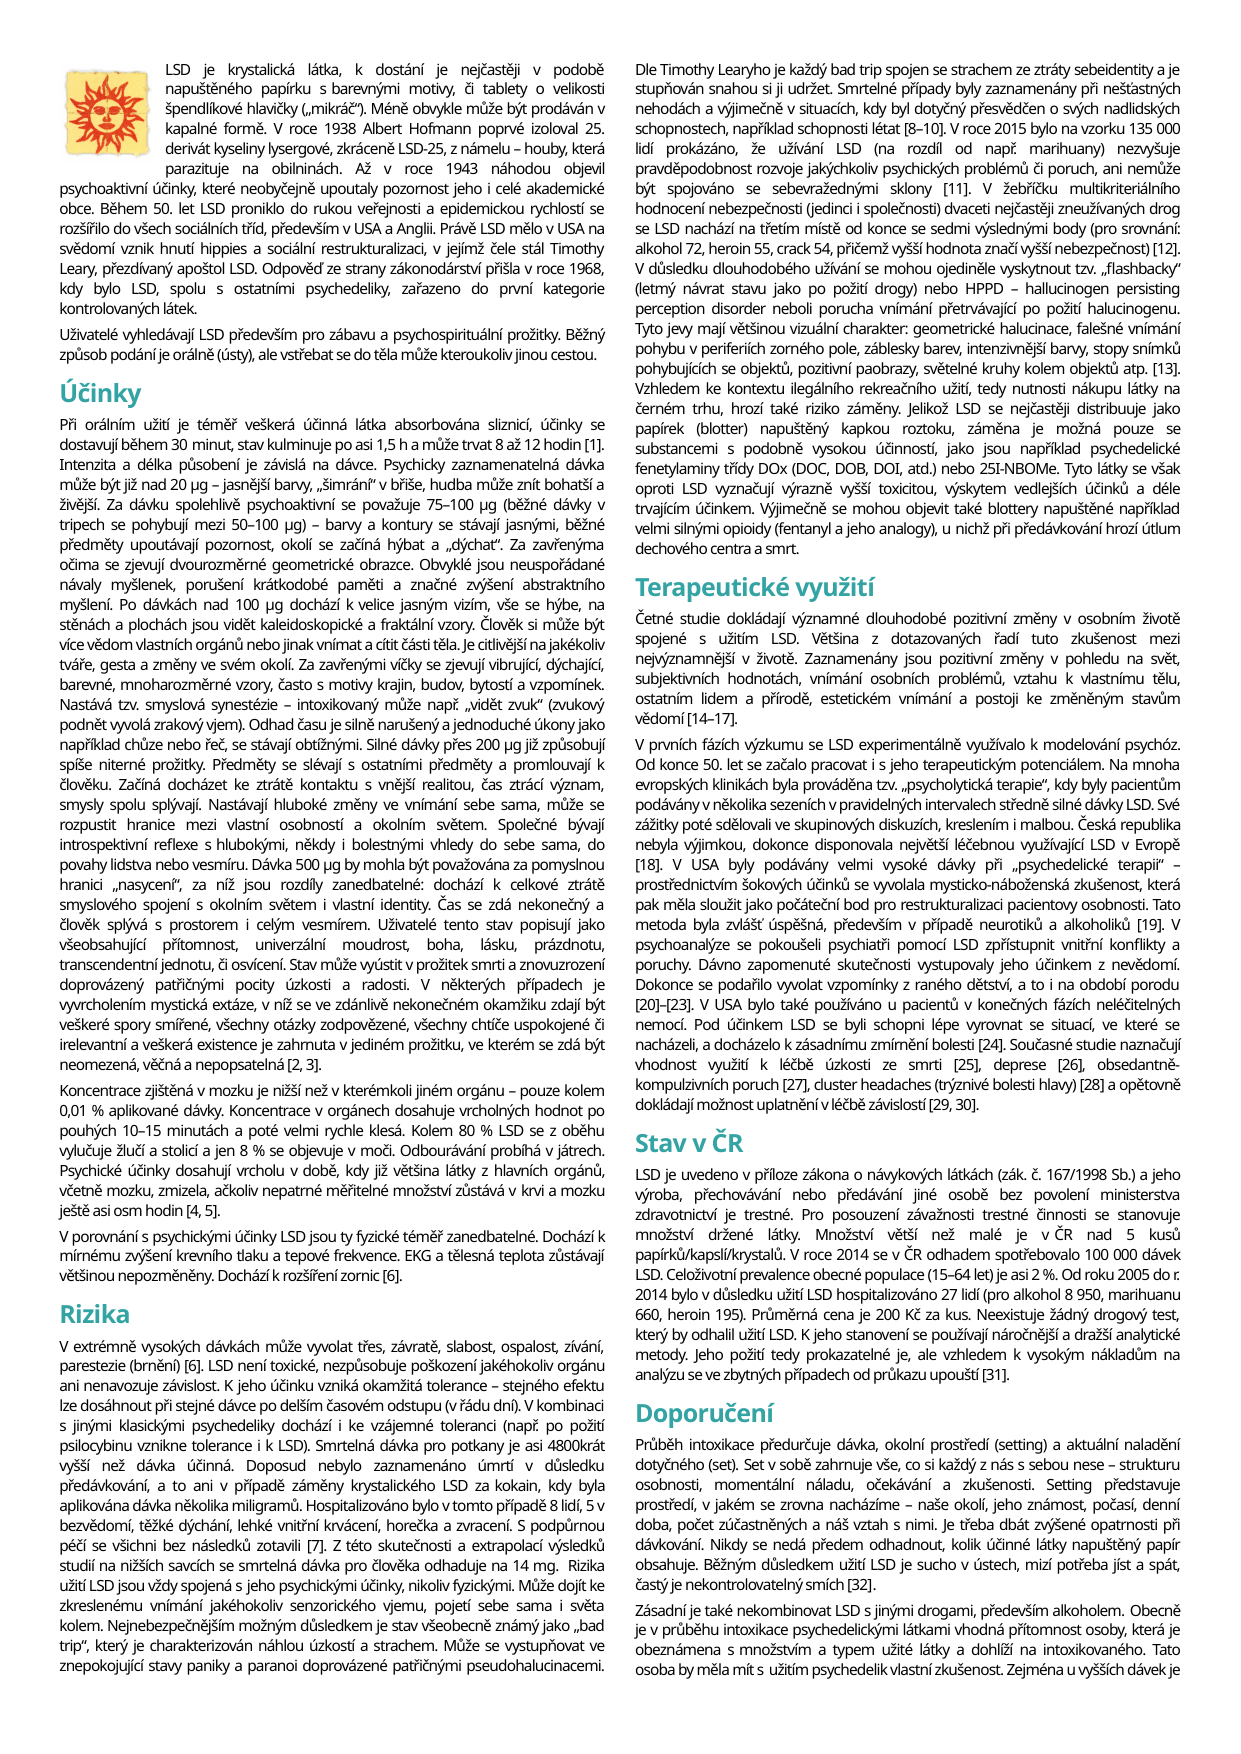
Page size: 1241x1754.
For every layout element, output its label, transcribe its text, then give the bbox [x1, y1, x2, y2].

text Uživatelé vyhledávají LSD především pro zábavu a psychospirituální prožitky. Běžný způsob podání je orálně (ústy), ale vstřebat se do těla může kteroukoliv jinou cestou. [59, 325, 605, 365]
text Při orálním užití je téměř veškerá účinná látka absorbována sliznicí, účinky se dostavují během 30 minut, stav kulminuje po asi 1,5 h a může trvat 8 až 12 hodin [1]. Intenzita a délka působení je závislá na dávce. Psychicky zaznamenatelná dávka může být již nad 20 μg – jasnější barvy, „šimrání“ v břiše, hudba může znít bohatší a živější. Za dávku spolehlivě psychoaktivní se považuje 75–100 μg (běžné dávky v tripech se pohybují mezi 50–100 μg) – barvy a kontury se stávají jasnými, běžné předměty upoutávají pozornost, okolí se začíná hýbat a „dýchat“. Za zavřenýma očima se zjevují dvourozměrné geometrické obrazce. Obvyklé jsou neuspořádané návaly myšlenek, porušení krátkodobé paměti a značné zvýšení abstraktního myšlení. Po dávkách nad 100 μg dochází k velice jasným vizím, vše se hýbe, na stěnách a plochách jsou vidět kaleidoskopické a fraktální vzory. Člověk si může být více vědom vlastních orgánů nebo jinak vnímat a cítit části těla. Je citlivější na jakékoliv tváře, gesta a změny ve svém okolí. Za zavřenými víčky se zjevují vibrující, dýchající, barevné, mnoharozměrné vzory, často s motivy krajin, budov, bytostí a vzpomínek. Nastává tzv. smyslová synestézie – intoxikovaný může např. „vidět zvuk“ (zvukový podnět vyvolá zrakový vjem). Odhad času je silně narušený a jednoduché úkony jako například chůze nebo řeč, se stávají obtížnými. Silné dávky přes 200 μg již způsobují spíše niterné prožitky. Předměty se slévají s ostatními předměty a promlouvají k člověku. Začíná docházet ke ztrátě kontaktu s vnější realitou, čas ztrácí význam, smysly spolu splývají. Nastávají hluboké změny ve vnímání sebe sama, může se rozpustit hranice mezi vlastní osobností a okolním světem. Společné bývají introspektivní reflexe s hlubokými, někdy i bolestnými vhledy do sebe sama, do povahy lidstva nebo vesmíru. Dávka 500 μg by mohla být považována za pomyslnou hranici „nasycení“, za níž jsou rozdíly zanedbatelné: dochází k celkové ztrátě smyslového spojení s okolním světem i vlastní identity. Čas se zdá nekonečný a člověk splývá s prostorem i celým vesmírem. Uživatelé tento stav popisují jako všeobsahující přítomnost, univerzální moudrost, boha, lásku, prázdnotu, transcendentní jednotu, či osvícení. Stav může vyústit v prožitek smrti a znovuzrození doprovázený patřičnými pocity úzkosti a radosti. V některých případech je vyvrcholením mystická extáze, v níž se ve zdánlivě nekonečném okamžiku zdají být veškeré spory smířené, všechny otázky zodpovězené, všechny chtíče uspokojené či irelevantní a veškerá existence je zahrnuta v jediném prožitku, ve kterém se zdá být neomezená, věčná a nepopsatelná [2, 3]. [59, 415, 605, 1075]
subtitle Terapeutické využití [635, 571, 1181, 603]
text Zásadní je také nekombinovat LSD s jinými drogami, především alkoholem. Obecně je v průběhu intoxikace psychedelickými látkami vhodná přítomnost osoby, která je obeznámena s množstvím a typem užité látky a dohlíží na intoxikovaného. Tato osoba by měla mít s užitím psychedelik vlastní zkušenost. Zejména u vyšších dávek je [635, 1600, 1181, 1680]
subtitle Rizika [59, 1298, 605, 1330]
text V prvních fázích výzkumu se LSD experimentálně využívalo k modelování psychóz. Od konce 50. let se začalo pracovat i s jeho terapeutickým potenciálem. Na mnoha evropských klinikách byla prováděna tzv. „psycholytická terapie“, kdy byly pacientům podávány v několika sezeních v pravidelných intervalech středně silné dávky LSD. Své zážitky poté sdělovali ve skupinových diskuzích, kreslením i malbou. Česká republika nebyla výjimkou, dokonce disponovala největší léčebnou využívající LSD v Evropě [18]. V USA byly podávány velmi vysoké dávky při „psychedelické terapii“ – prostřednictvím šokových účinků se vyvolala mysticko-náboženská zkušenost, která pak měla sloužit jako počáteční bod pro restrukturalizaci pacientovy osobnosti. Tato metoda byla zvlášť úspěšná, především v případě neurotiků a alkoholiků [19]. V psychoanalýze se pokoušeli psychiatři pomocí LSD zpřístupnit vnitřní konflikty a poruchy. Dávno zapomenuté skutečnosti vystupovaly jeho účinkem z nevědomí. Dokonce se podařilo vyvolat vzpomínky z raného dětství, a to i na období porodu [20]–[23]. V USA bylo také používáno u pacientů v konečných fázích neléčitelných nemocí. Pod účinkem LSD se byli schopni lépe vyrovnat se situací, ve které se nacházeli, a docházelo k zásadnímu zmírnění bolesti [24]. Současné studie naznačují vhodnost využití k léčbě úzkosti ze smrti [25], deprese [26], obsedantně-kompulzivních poruch [27], cluster headaches (trýznivé bolesti hlavy) [28] a opětovně dokládají možnost uplatnění v léčbě závislostí [29, 30]. [635, 735, 1181, 1115]
text Průběh intoxikace předurčuje dávka, okolní prostředí (setting) a aktuální naladění dotyčného (set). Set v sobě zahrnuje vše, co si každý z nás s sebou nese – strukturu osobnosti, momentální náladu, očekávání a zkušenosti. Setting představuje prostředí, v jakém se zrovna nacházíme – naše okolí, jeho známost, počasí, denní doba, počet zúčastněných a náš vztah s nimi. Je třeba dbát zvýšené opatrnosti při dávkování. Nikdy se nedá předem odhadnout, kolik účinné látky napuštěný papír obsahuje. Běžným důsledkem užití LSD je sucho v ústech, mizí potřeba jíst a spát, častý je nekontrolovatelný smích [32]. [635, 1434, 1181, 1594]
text Koncentrace zjištěná v mozku je nižší než v kterémkoli jiném orgánu – pouze kolem 0,01 % aplikované dávky. Koncentrace v orgánech dosahuje vrcholných hodnot po pouhých 10–15 minutách a poté velmi rychle klesá. Kolem 80 % LSD se z oběhu vylučuje žlučí a stolicí a jen 8 % se objevuje v moči. Odbourávání probíhá v játrech. Psychické účinky dosahují vrcholu v době, kdy již většina látky z hlavních orgánů, včetně mozku, zmizela, ačkoliv nepatrné měřitelné množství zůstává v krvi a mozku ještě asi osm hodin [4, 5]. [59, 1081, 605, 1221]
text V porovnání s psychickými účinky LSD jsou ty fyzické téměř zanedbatelné. Dochází k mírnému zvýšení krevního tlaku a tepové frekvence. EKG a tělesná teplota zůstávají většinou nepozměněny. Dochází k rozšíření zornic [6]. [59, 1226, 605, 1286]
text LSD je krystalická látka, k dostání je nejčastěji v podobě napuštěného papírku s barevnými motivy, či tablety o velikosti špendlíkové hlavičky („mikráč“). Méně obvykle může být prodáván v kapalné formě. V roce 1938 Albert Hofmann poprvé izoloval 25. derivát kyseliny lysergové, zkráceně LSD-25, z námelu – houby, která parazituje na obilninách. Až v roce 1943 náhodou objevil psychoaktivní účinky, které neobyčejně upoutaly pozornost jeho i celé akademické obce. Během 50. let LSD proniklo do rukou veřejnosti a epidemickou rychlostí se rozšířilo do všech sociálních tříd, především v USA a Anglii. Právě LSD mělo v USA na svědomí vznik hnutí hippies a sociální restrukturalizaci, v jejímž čele stál Timothy Leary, přezdívaný apoštol LSD. Odpověď ze strany zákonodárství přišla v roce 1968, kdy bylo LSD, spolu s ostatními psychedeliky, zařazeno do první kategorie kontrolovaných látek. [59, 59, 605, 319]
picture [60, 63, 154, 163]
subtitle Doporučení [635, 1396, 1181, 1429]
text V extrémně vysokých dávkách může vyvolat třes, závratě, slabost, ospalost, zívání, parestezie (brnění) [6]. LSD není toxické, nezpůsobuje poškození jakéhokoliv orgánu ani nenavozuje závislost. K jeho účinku vzniká okamžitá tolerance – stejného efektu lze dosáhnout při stejné dávce po delším časovém odstupu (v řádu dní). V kombinaci s jinými klasickými psychedeliky dochází i ke vzájemné toleranci (např. po požití psilocybinu vznikne tolerance i k LSD). Smrtelná dávka pro potkany je asi 4800krát vyšší než dávka účinná. Doposud nebylo zaznamenáno úmrtí v důsledku předávkování, a to ani v případě záměny krystalického LSD za kokain, kdy byla aplikována dávka několika miligramů. Hospitalizováno bylo v tomto případě 8 lidí, 5 v bezvědomí, těžké dýchání, lehké vnitřní krvácení, horečka a zvracení. S podpůrnou péčí se všichni bez následků zotavili [7]. Z této skutečnosti a extrapolací výsledků studií na nižších savcích se smrtelná dávka pro člověka odhaduje na 14 mg. Rizika užití LSD jsou vždy spojená s jeho psychickými účinky, nikoliv fyzickými. Může dojít ke zkreslenému vnímání jakéhokoliv senzorického vjemu, pojetí sebe sama i světa kolem. Nejnebezpečnějším možným důsledkem je stav všeobecně známý jako „bad trip“, který je charakterizován náhlou úzkostí a strachem. Může se vystupňovat ve znepokojující stavy paniky a paranoi doprovázené patřičnými pseudohalucinacemi. [59, 1336, 605, 1676]
text Četné studie dokládají významné dlouhodobé pozitivní změny v osobním životě spojené s užitím LSD. Většina z dotazovaných řadí tuto zkušenost mezi nejvýznamnější v životě. Zaznamenány jsou pozitivní změny v pohledu na svět, subjektivních hodnotách, vnímání osobních problémů, vztahu k vlastnímu tělu, ostatním lidem a přírodě, estetickém vnímání a postoji ke změněným stavům vědomí [14–17]. [635, 609, 1181, 729]
text LSD je uvedeno v příloze zákona o návykových látkách (zák. č. 167/1998 Sb.) a jeho výroba, přechovávání nebo předávání jiné osobě bez povolení ministerstva zdravotnictví je trestné. Pro posouzení závažnosti trestné činnosti se stanovuje množství držené látky. Množství větší než malé je v ČR nad 5 kusů papírků/kapslí/krystalů. V roce 2014 se v ČR odhadem spotřebovalo 100 000 dávek LSD. Celoživotní prevalence obecné populace (15–64 let) je asi 2 %. Od roku 2005 do r. 2014 bylo v důsledku užití LSD hospitalizováno 27 lidí (pro alkohol 8 950, marihuanu 660, heroin 195). Průměrná cena je 200 Kč za kus. Neexistuje žádný drogový test, který by odhalil užití LSD. K jeho stanovení se používají náročnější a dražší analytické metody. Jeho požití tedy prokazatelné je, ale vzhledem k vysokým nákladům na analýzu se ve zbytných případech od průkazu upouští [31]. [635, 1165, 1181, 1384]
text Dle Timothy Learyho je každý bad trip spojen se strachem ze ztráty sebeidentity a je stupňován snahou si ji udržet. Smrtelné případy byly zaznamenány při nešťastných nehodách a výjimečně v situacích, kdy byl dotyčný přesvědčen o svých nadlidských schopnostech, například schopnosti létat [8–10]. V roce 2015 bylo na vzorku 135 000 lidí prokázáno, že užívání LSD (na rozdíl od např. marihuany) nezvyšuje pravděpodobnost rozvoje jakýchkoliv psychických problémů či poruch, ani nemůže být spojováno se sebevražednými sklony [11]. V žebříčku multikriteriálního hodnocení nebezpečnosti (jedinci i společnosti) dvaceti nejčastěji zneužívaných drog se LSD nachází na třetím místě od konce se sedmi výslednými body (pro srovnání: alkohol 72, heroin 55, crack 54, přičemž vyšší hodnota značí vyšší nebezpečnost) [12]. V důsledku dlouhodobého užívání se mohou ojediněle vyskytnout tzv. „flashbacky“ (letmý návrat stavu jako po požití drogy) nebo HPPD – hallucinogen persisting perception disorder neboli porucha vnímání přetrvávající po požití halucinogenu. Tyto jevy mají většinou vizuální charakter: geometrické halucinace, falešné vnímání pohybu v periferiích zorného pole, záblesky barev, intenzivnější barvy, stopy snímků pohybujících se objektů, pozitivní paobrazy, světelné kruhy kolem objektů atp. [13]. Vzhledem ke kontextu ilegálního rekreačního užití, tedy nutnosti nákupu látky na černém trhu, hrozí také riziko záměny. Jelikož LSD se nejčastěji distribuuje jako papírek (blotter) napuštěný kapkou roztoku, záměna je možná pouze se substancemi s podobně vysokou účinností, jako jsou například psychedelické fenetylaminy třídy DOx (DOC, DOB, DOI, atd.) nebo 25I-NBOMe. Tyto látky se však oproti LSD vyznačují výrazně vyšší toxicitou, výskytem vedlejších účinků a déle trvajícím účinkem. Výjimečně se mohou objevit také blottery napuštěné například velmi silnými opioidy (fentanyl a jeho analogy), u nichž při předávkování hrozí útlum dechového centra a smrt. [635, 59, 1181, 559]
subtitle Stav v ČR [635, 1126, 1181, 1159]
subtitle Účinky [59, 377, 605, 409]
